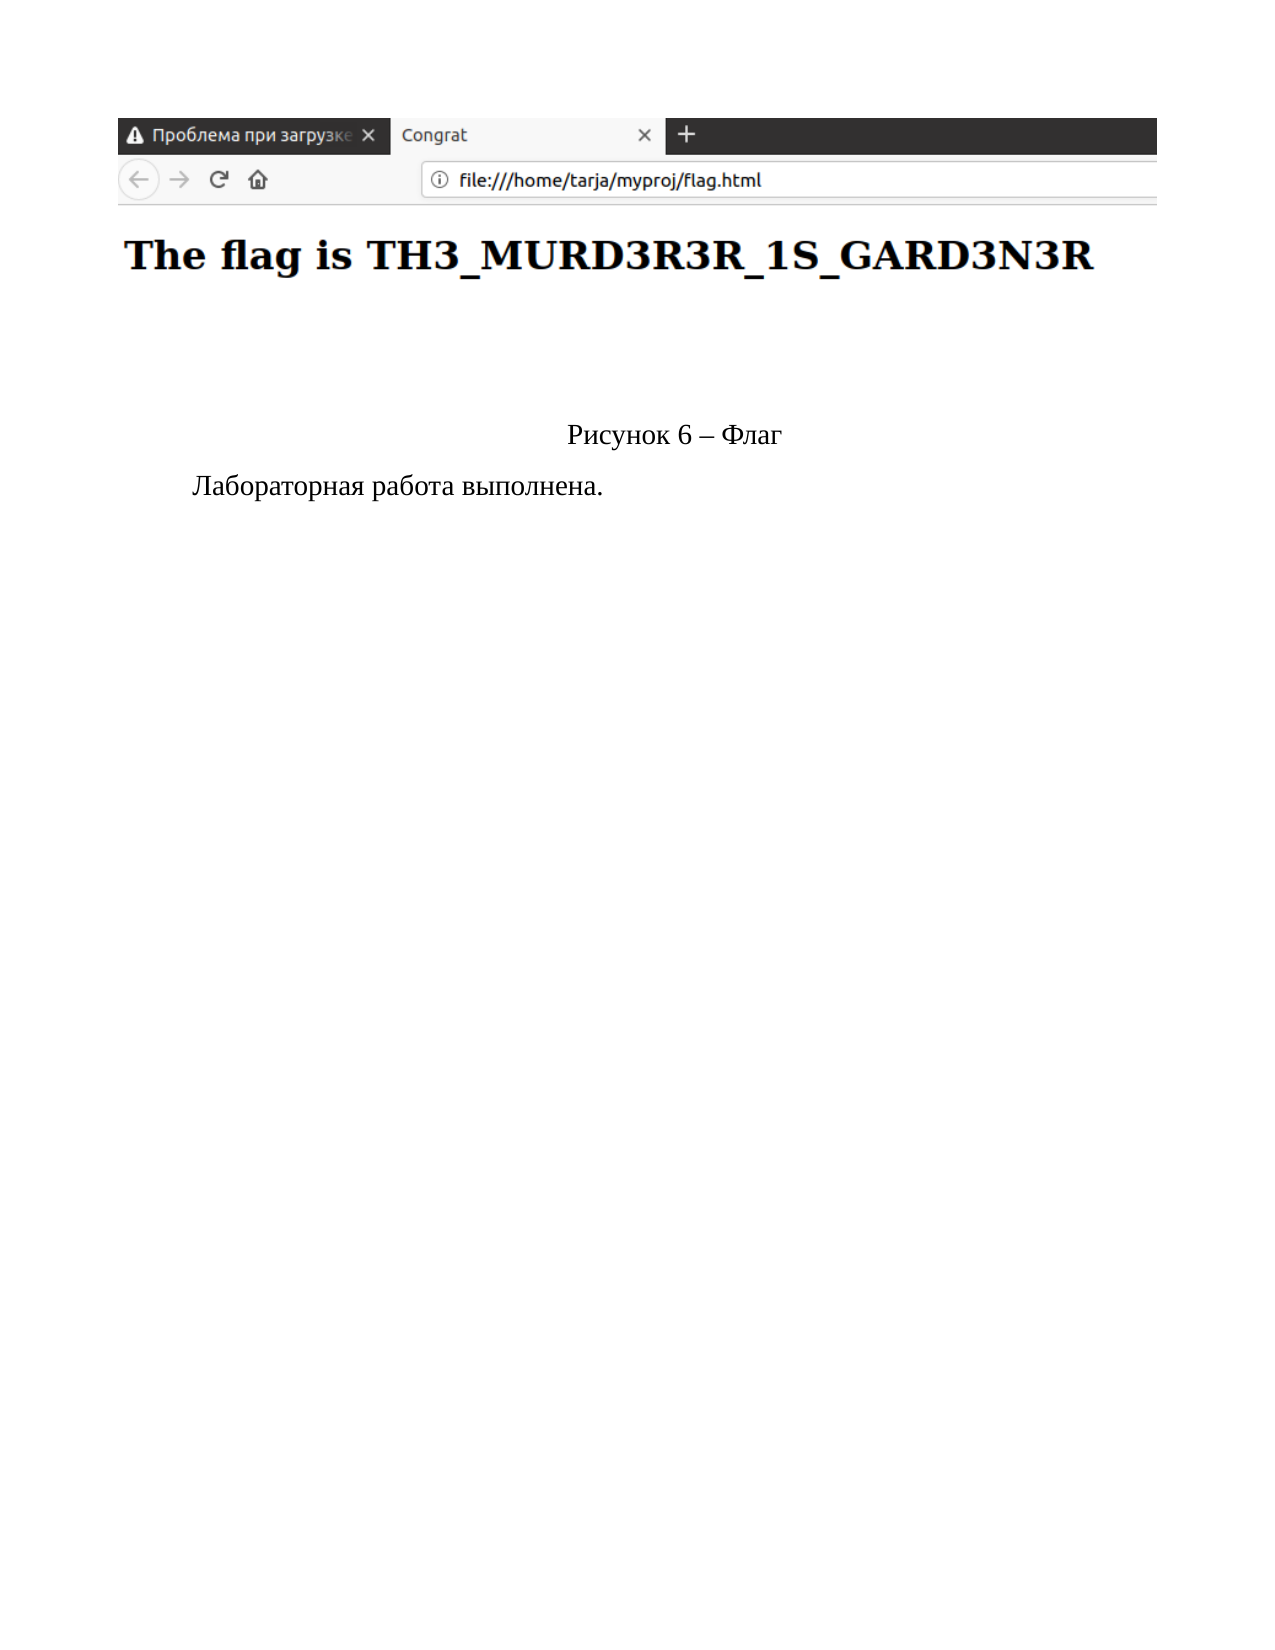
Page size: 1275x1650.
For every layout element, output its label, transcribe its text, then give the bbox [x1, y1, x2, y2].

text Рисунок 6 ‒ Флаг [118, 401, 1157, 451]
text Лабораторная работа выполнена. [118, 468, 1157, 501]
picture [118, 118, 1157, 401]
